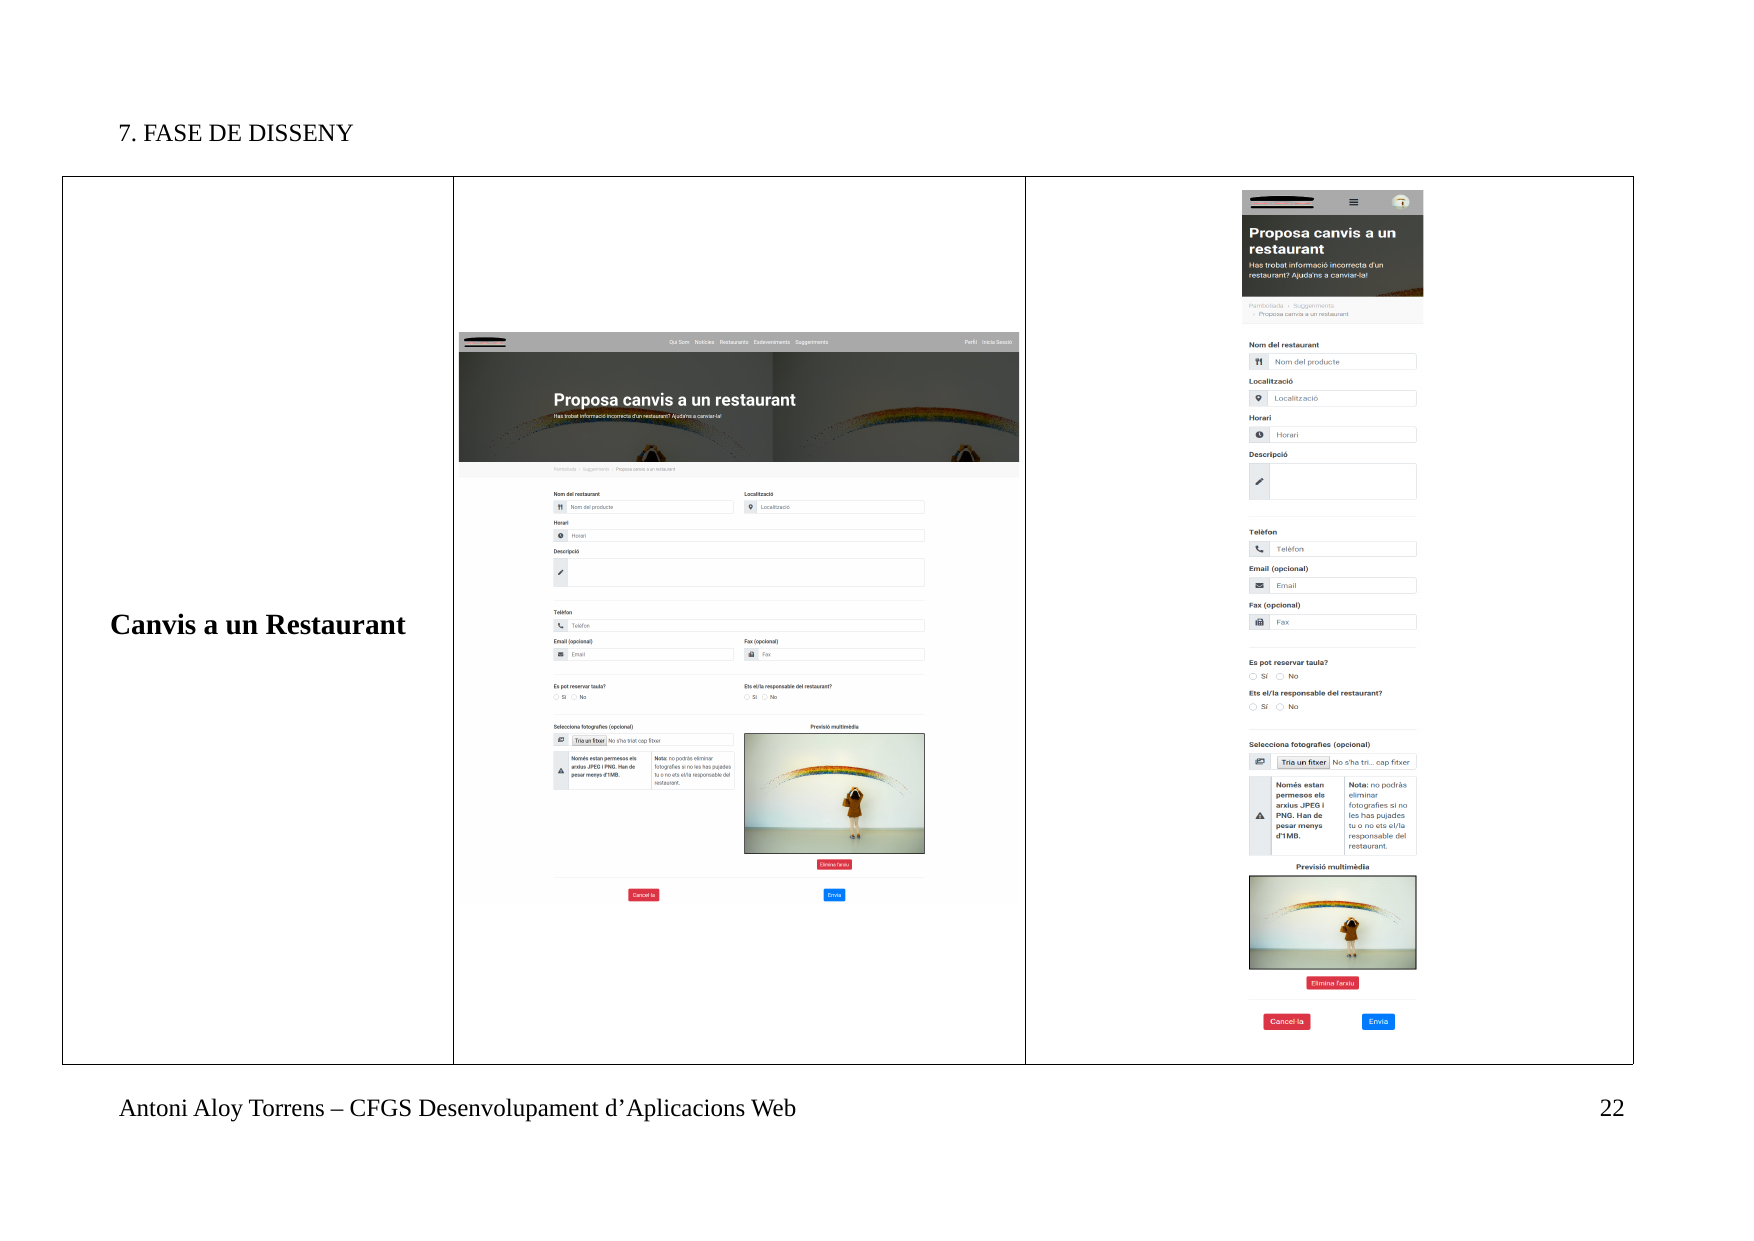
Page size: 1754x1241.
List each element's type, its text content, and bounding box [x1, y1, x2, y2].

table_cell [1026, 177, 1633, 1064]
table_cell [454, 177, 1025, 1064]
table_cell Canvis a un Restaurant [63, 177, 453, 1064]
picture [1242, 190, 1424, 1033]
picture [458, 332, 1020, 904]
